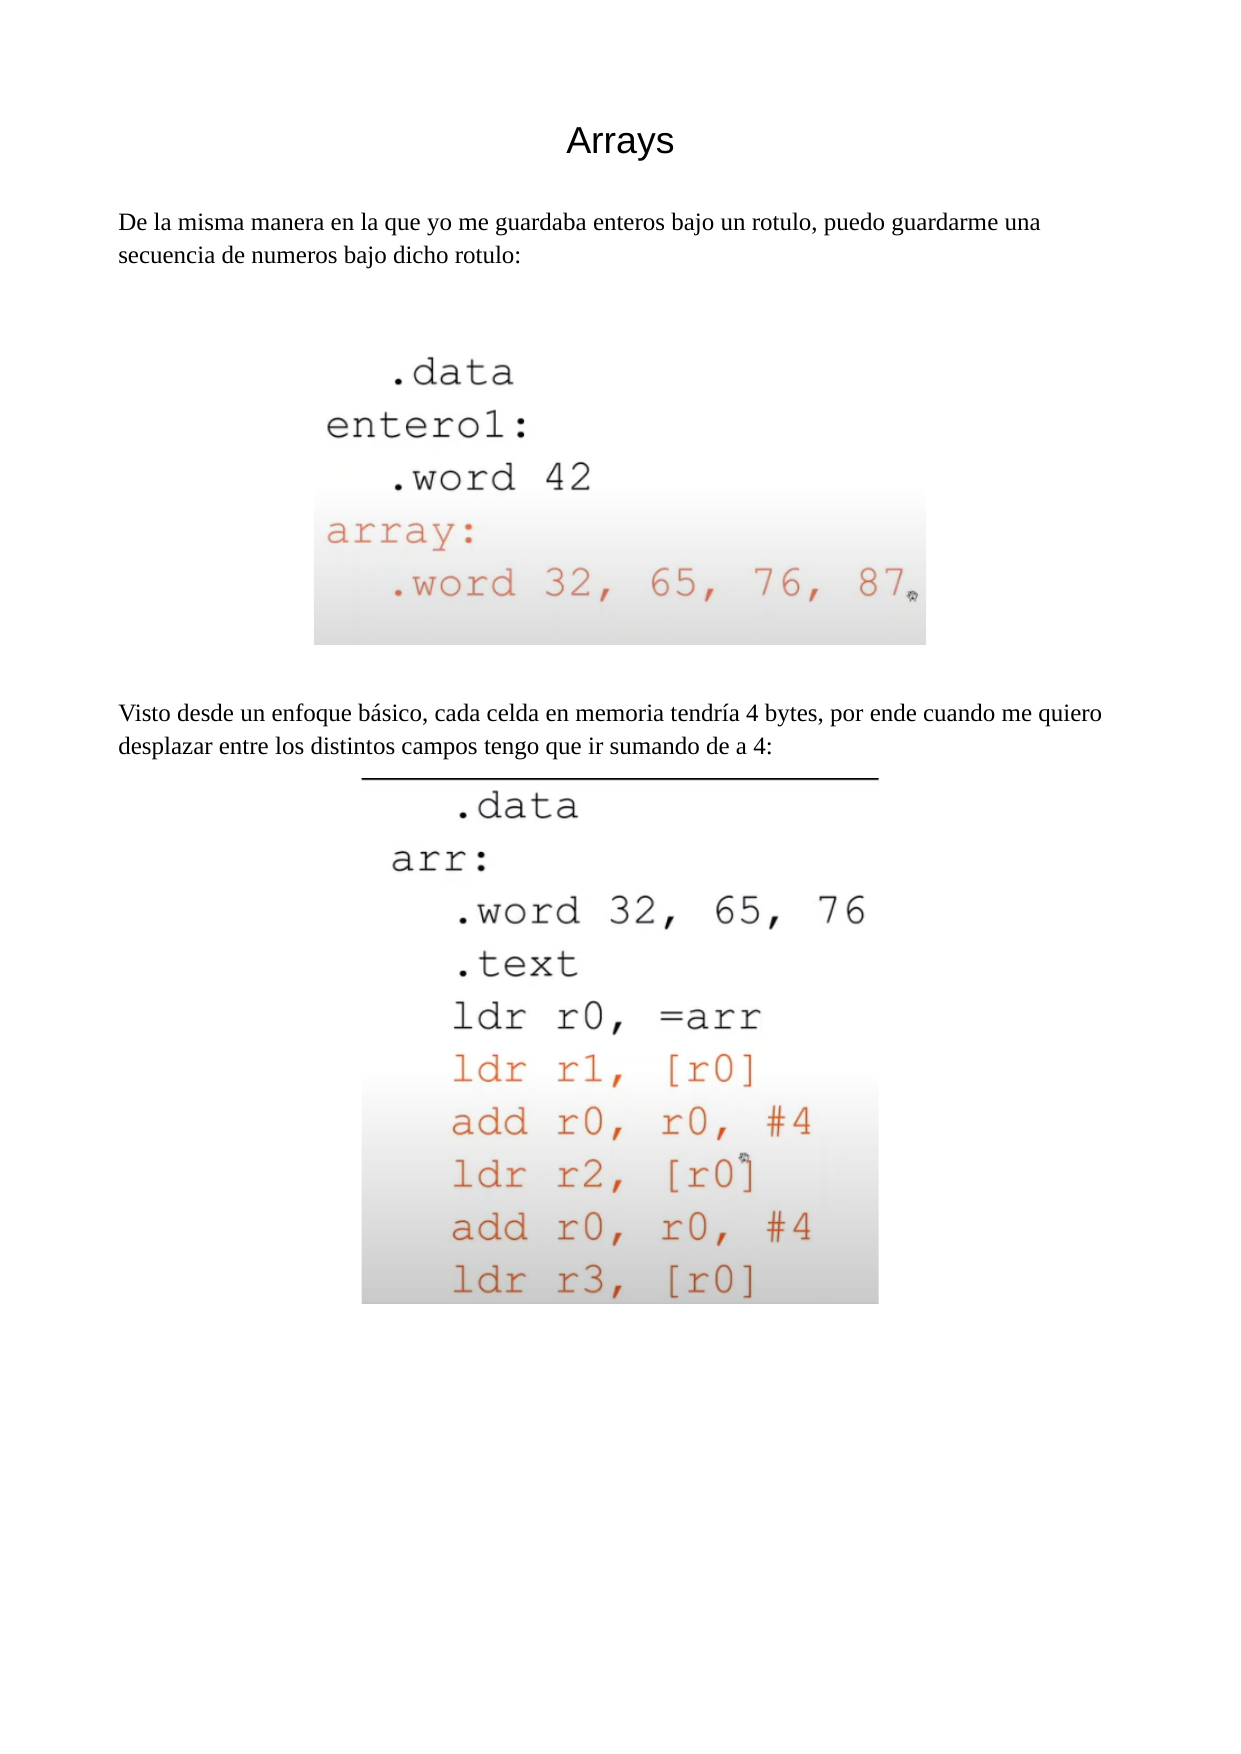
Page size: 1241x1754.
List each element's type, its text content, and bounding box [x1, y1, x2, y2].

picture [313, 325, 927, 645]
text De la misma manera en la que yo me guardaba enteros bajo un rotulo, puedo guardarme una secuencia de numeros bajo dicho rotulo: [118, 174, 1122, 268]
subtitle Arrays [118, 118, 1122, 161]
text Visto desde un enfoque básico, cada celda en memoria tendría 4 bytes, por ende cuando me quiero desplazar entre los distintos campos tengo que ir sumando de a 4: [118, 698, 1122, 760]
picture [361, 778, 879, 1304]
